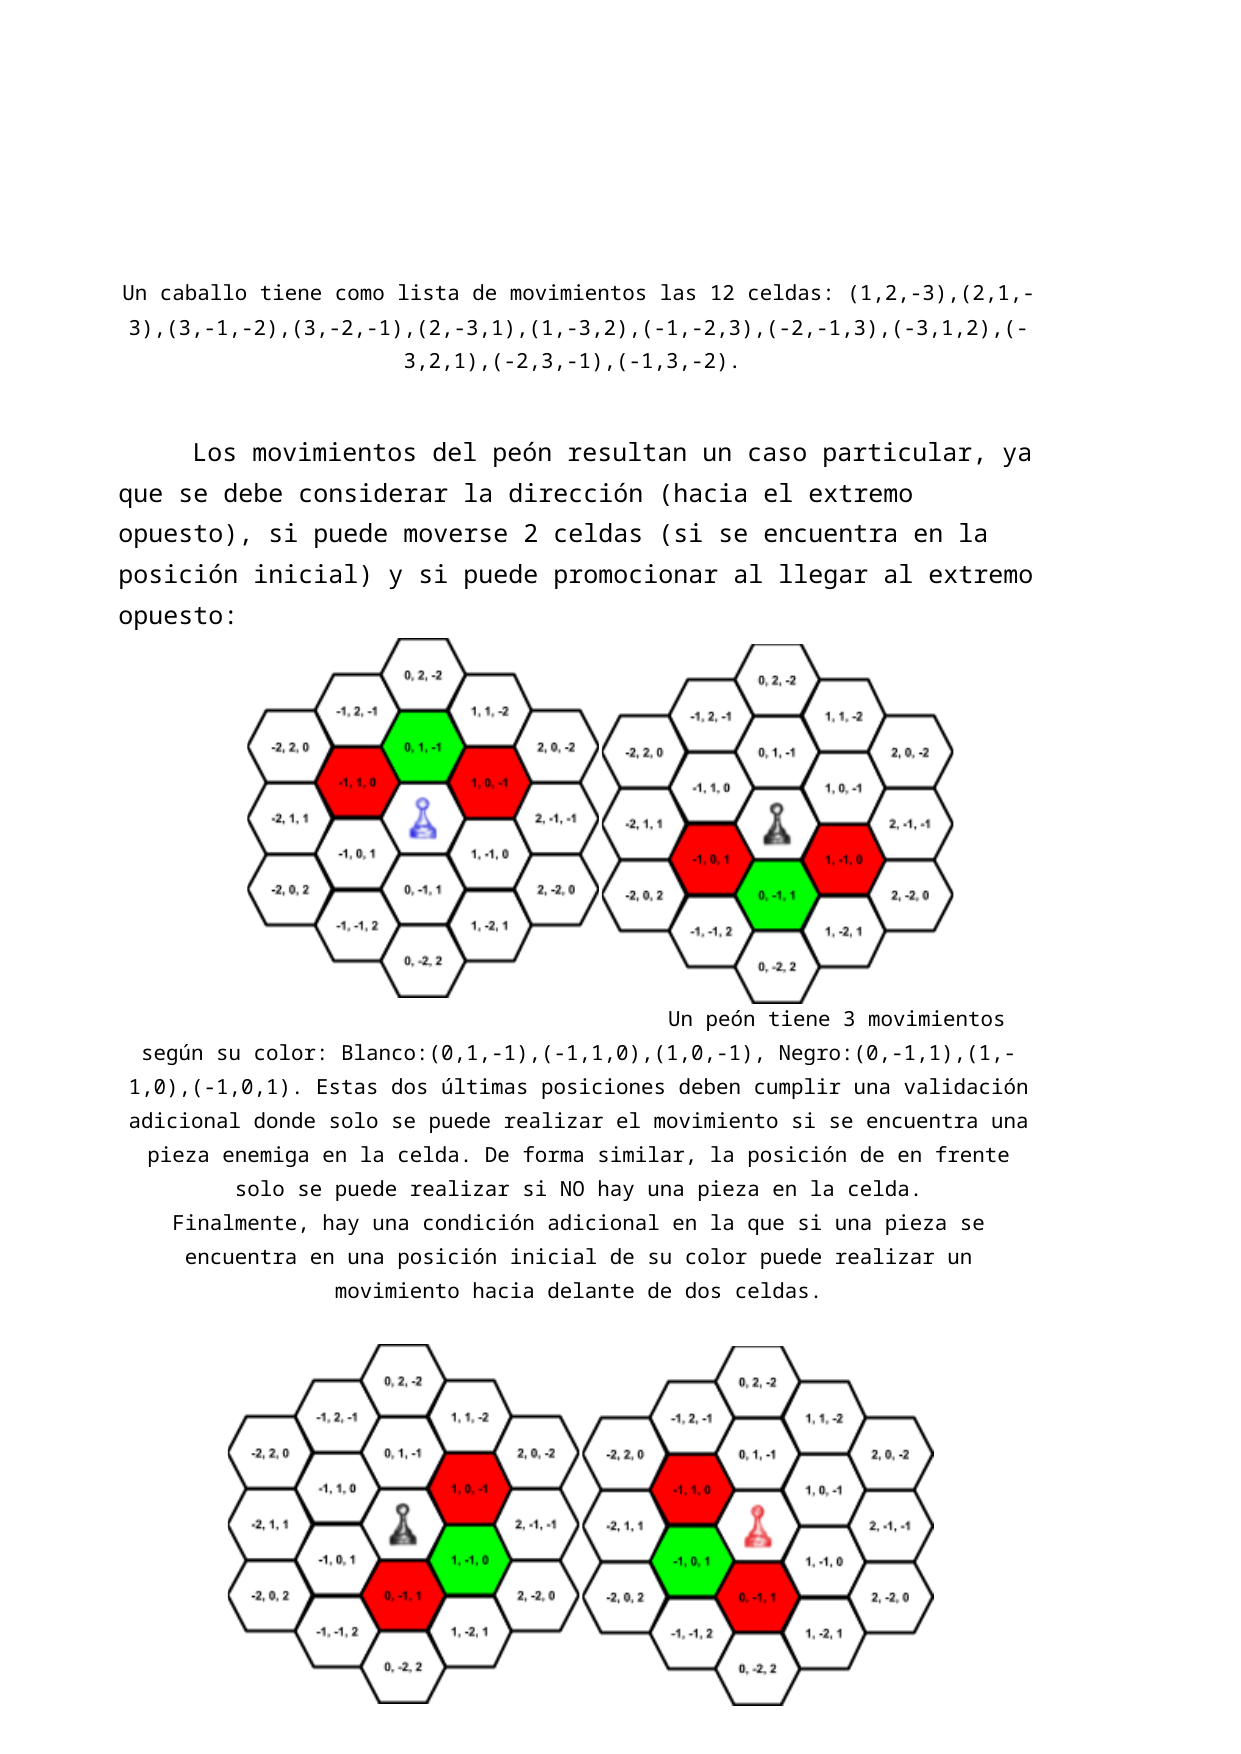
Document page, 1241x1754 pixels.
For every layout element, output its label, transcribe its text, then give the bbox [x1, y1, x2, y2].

text Un caballo tiene como lista de movimientos las 12 celdas: (1,2,-3),(2,1,-3),(3,-1,-2),(3,-2,-1),(2,-3,1),(1,-3,2),(-1,-2,3),(-2,-1,3),(-3,1,2),(-3,2,1),(-2,3,-1),(-1,3,-2). [118, 278, 1038, 375]
picture [601, 644, 954, 1004]
text Finalmente, hay una condición adicional en la que si una pieza se encuentra en una posición inicial de su color puede realizar un movimiento hacia delante de dos celdas. [118, 1208, 1038, 1304]
picture [227, 1344, 580, 1704]
text Un peón tiene 3 movimientos según su color: Blanco:(0,1,-1),(-1,1,0),(1,0,-1), Negro:(0,-1,1),(1,-1,0),(-1,0,1). Estas dos últimas posiciones deben cumplir una validación adicional donde solo se puede realizar el movimiento si se encuentra una pieza enemiga en la celda. De forma similar, la posición de en frente solo se puede realizar si NO hay una pieza en la celda. [118, 986, 1038, 1202]
picture [582, 1346, 934, 1706]
picture [247, 638, 599, 998]
text Los movimientos del peón resultan un caso particular, ya que se debe considerar la dirección (hacia el extremo opuesto), si puede moverse 2 celdas (si se encuentra en la posición inicial) y si puede promocionar al llegar al extremo opuesto: [118, 434, 1038, 632]
